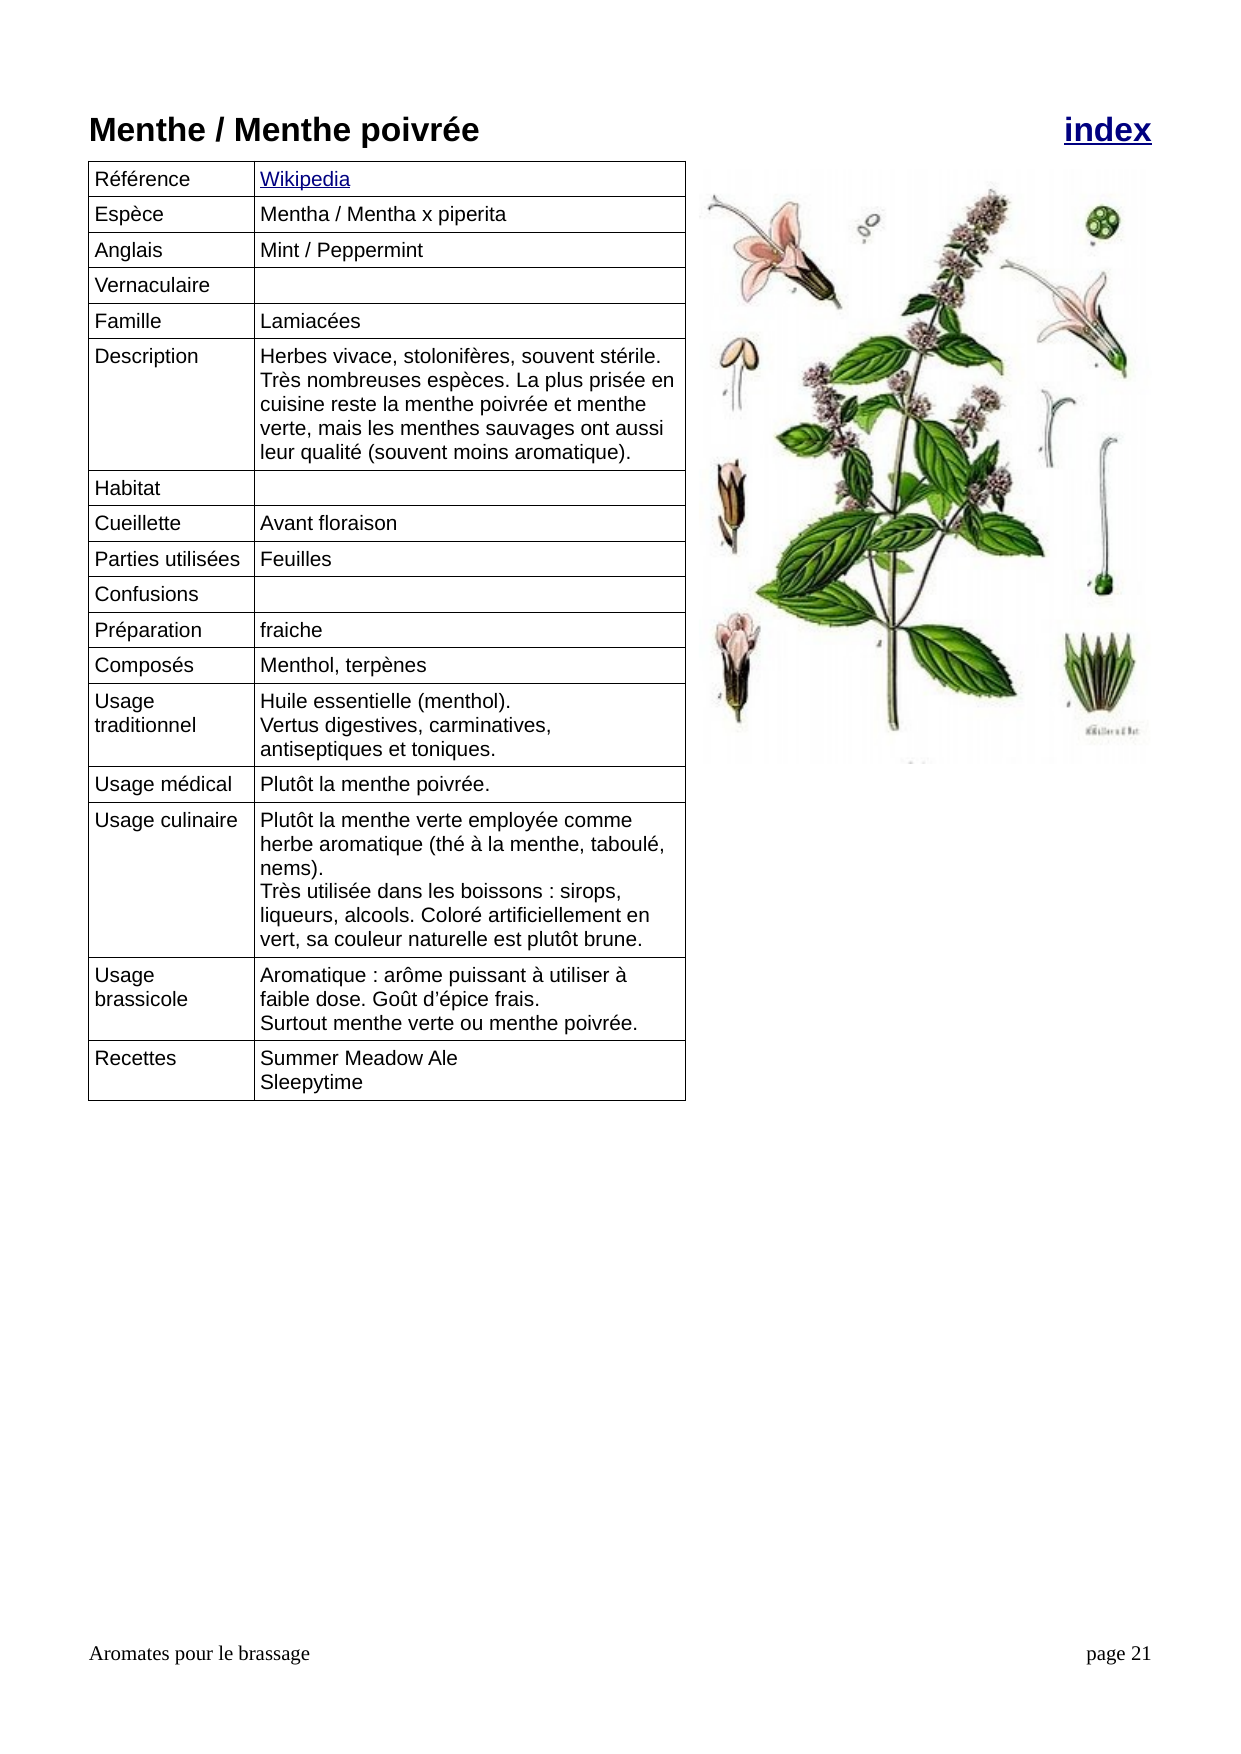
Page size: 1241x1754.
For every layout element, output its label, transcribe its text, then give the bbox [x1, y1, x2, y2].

table_cell [255, 268, 685, 303]
table_cell Parties utilisées [89, 542, 254, 576]
table_cell Usage culinaire [89, 803, 254, 957]
table_cell Mentha / Mentha x piperita [255, 197, 685, 232]
table_cell Usage brassicole [89, 958, 254, 1040]
table_cell Usage traditionnel [89, 684, 254, 766]
table_cell Cueillette [89, 506, 254, 541]
table_header Référence [89, 162, 254, 196]
table_cell Espèce [89, 197, 254, 232]
table_cell Avant floraison [255, 506, 685, 541]
table_cell Lamiacées [255, 304, 685, 338]
table_header Wikipedia [255, 162, 685, 196]
table_cell Composés [89, 648, 254, 683]
subtitle Menthe / Menthe poivrée index [88, 109, 1152, 148]
table_cell Plutôt la menthe verte employée comme herbe aromatique (thé à la menthe, taboulé, nems). Très utilisée dans les boissons : sirops, liqueurs, alcools. Coloré artificiellement en vert, sa couleur naturelle est plutôt brune. [255, 803, 685, 957]
table_cell Menthol, terpènes [255, 648, 685, 683]
table_cell [255, 577, 685, 612]
table_cell Préparation [89, 613, 254, 647]
table_cell Description [89, 339, 254, 469]
table_cell Habitat [89, 471, 254, 505]
table_cell fraiche [255, 613, 685, 647]
picture [698, 169, 1152, 764]
table_cell Recettes [89, 1041, 254, 1100]
table_cell Famille [89, 304, 254, 338]
table_cell Vernaculaire [89, 268, 254, 303]
table_cell Huile essentielle (menthol). Vertus digestives, carminatives, antiseptiques et toniques. [255, 684, 685, 766]
table_cell Herbes vivace, stolonifères, souvent stérile. Très nombreuses espèces. La plus prisée en cuisine reste la menthe poivrée et menthe verte, mais les menthes sauvages ont aussi leur qualité (souvent moins aromatique). [255, 339, 685, 469]
table_cell Usage médical [89, 767, 254, 802]
table_cell Feuilles [255, 542, 685, 576]
table_cell [255, 471, 685, 505]
table_cell Aromatique : arôme puissant à utiliser à faible dose. Goût d’épice frais. Surtout menthe verte ou menthe poivrée. [255, 958, 685, 1040]
table_cell Anglais [89, 233, 254, 267]
table_cell Summer Meadow Ale Sleepytime [255, 1041, 685, 1100]
table_cell Confusions [89, 577, 254, 612]
table_cell Mint / Peppermint [255, 233, 685, 267]
table_cell Plutôt la menthe poivrée. [255, 767, 685, 802]
